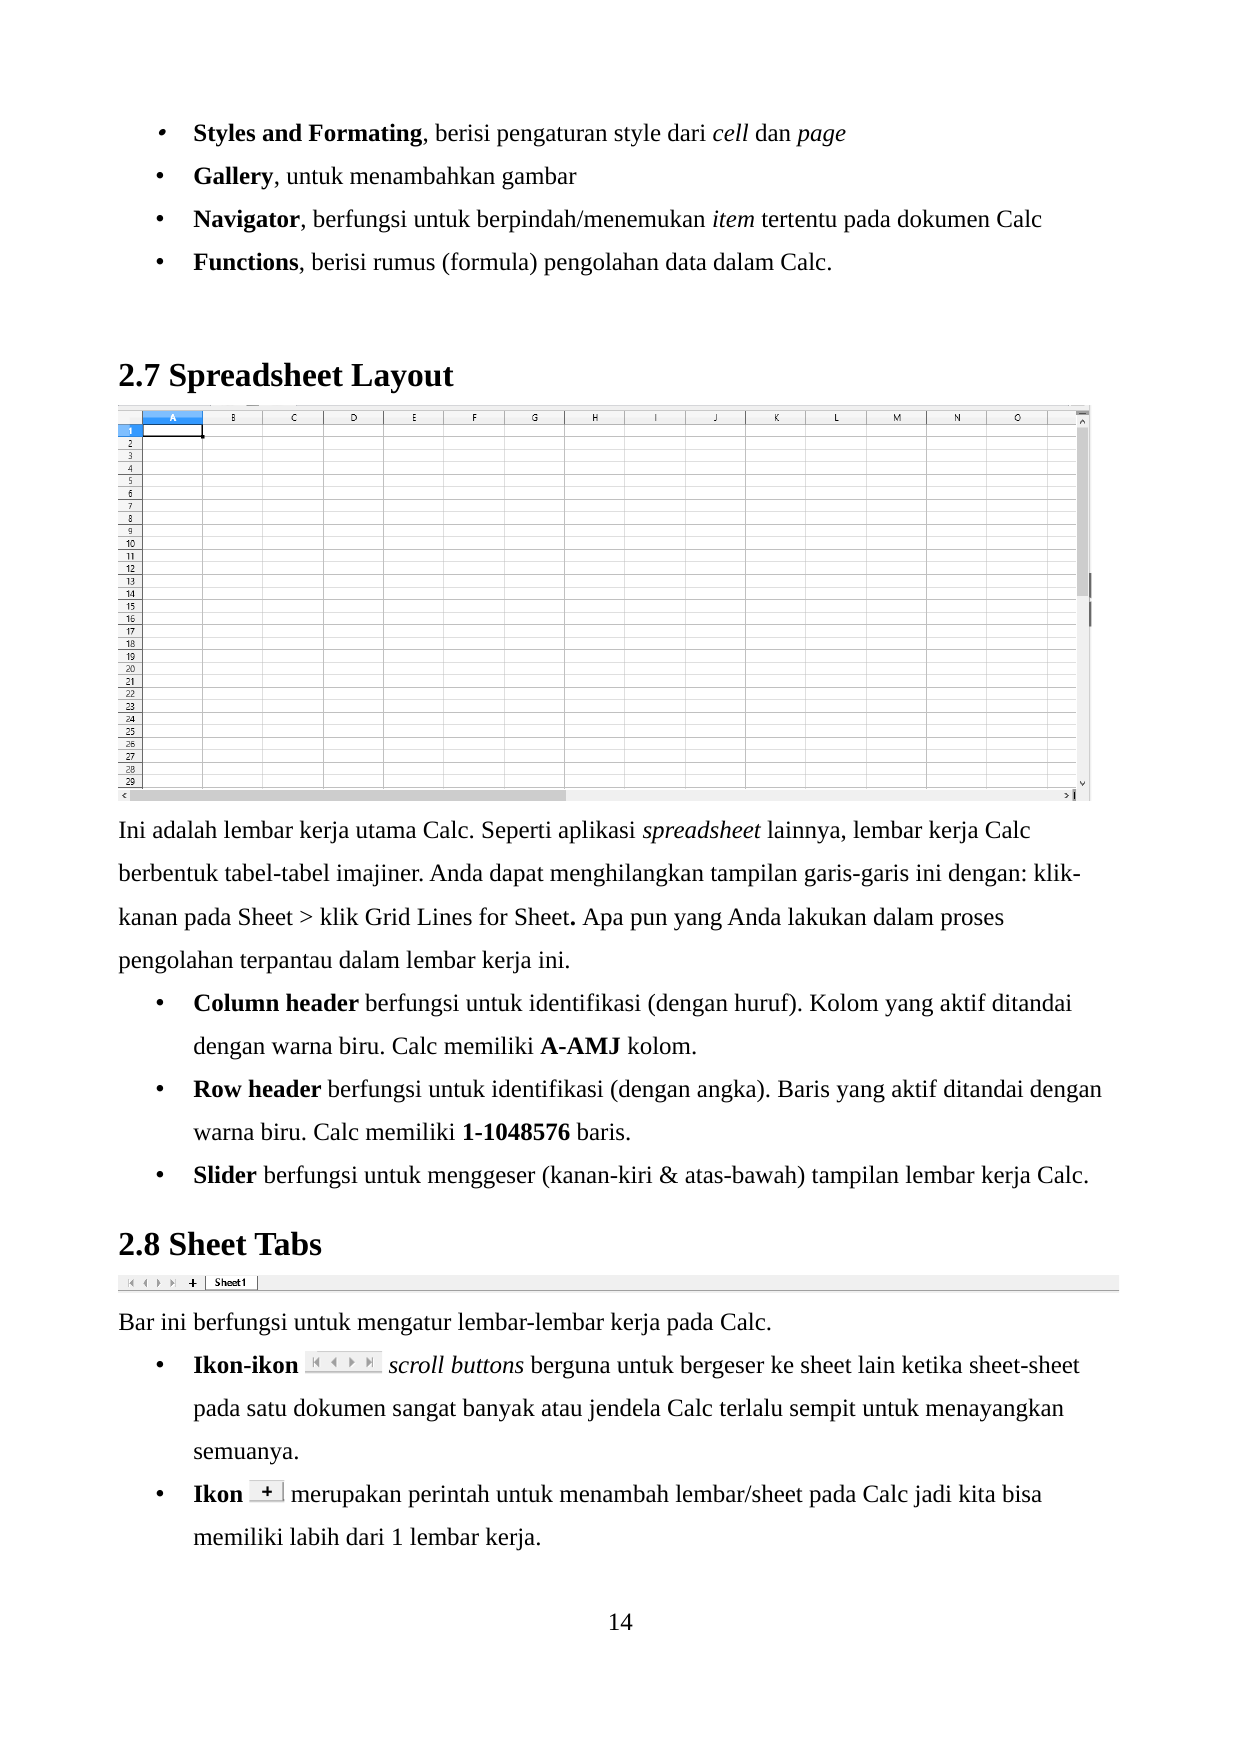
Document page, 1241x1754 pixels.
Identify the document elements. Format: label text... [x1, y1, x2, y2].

list Ikon-ikon scroll buttons berguna untuk bergeser ke sheet lain ketika sheet-sheet pada satu dokumen sangat banyak atau jendela Calc terlalu sempit untuk menayangkan semuanya. [156, 1350, 1122, 1465]
list Styles and Formating, berisi pengaturan style dari cell dan page [156, 118, 1122, 147]
list Ikon merupakan perintah untuk menambah lembar/sheet pada Calc jadi kita bisa memiliki labih dari 1 lembar kerja. [156, 1479, 1122, 1551]
picture [118, 1288, 1120, 1293]
text Ini adalah lembar kerja utama Calc. Seperti aplikasi spreadsheet lainnya, lembar kerja Calc berbentuk tabel-tabel imajiner. Anda dapat menghilangkan tampilan garis-garis ini dengan: klik-kanan pada Sheet > klik Grid Lines for Sheet. Apa pun yang Anda lakukan dalam proses pengolahan terpantau dalam lembar kerja ini. [118, 406, 1122, 973]
list Navigator, berfungsi untuk berpindah/menemukan item tertentu pada dokumen Calc [156, 204, 1122, 233]
list Column header berfungsi untuk identifikasi (dengan huruf). Kolom yang aktif ditandai dengan warna biru. Calc memiliki A-AMJ kolom. [156, 988, 1122, 1060]
subtitle 2.7 Spreadsheet Layout [118, 354, 1122, 393]
text Bar ini berfungsi untuk mengatur lembar-lembar kerja pada Calc. [118, 1307, 1122, 1335]
list Functions, berisi rumus (formula) pengolahan data dalam Calc. [156, 247, 1122, 276]
subtitle 2.8 Sheet Tabs [118, 1224, 1122, 1263]
list Gallery, untuk menambahkan gambar [156, 161, 1122, 190]
list Row header berfungsi untuk identifikasi (dengan angka). Baris yang aktif ditandai dengan warna biru. Calc memiliki 1-1048576 baris. [156, 1074, 1122, 1146]
picture [118, 405, 1092, 801]
list Slider berfungsi untuk menggeser (kanan-kiri & atas-bawah) tampilan lembar kerja Calc. [156, 1160, 1122, 1189]
